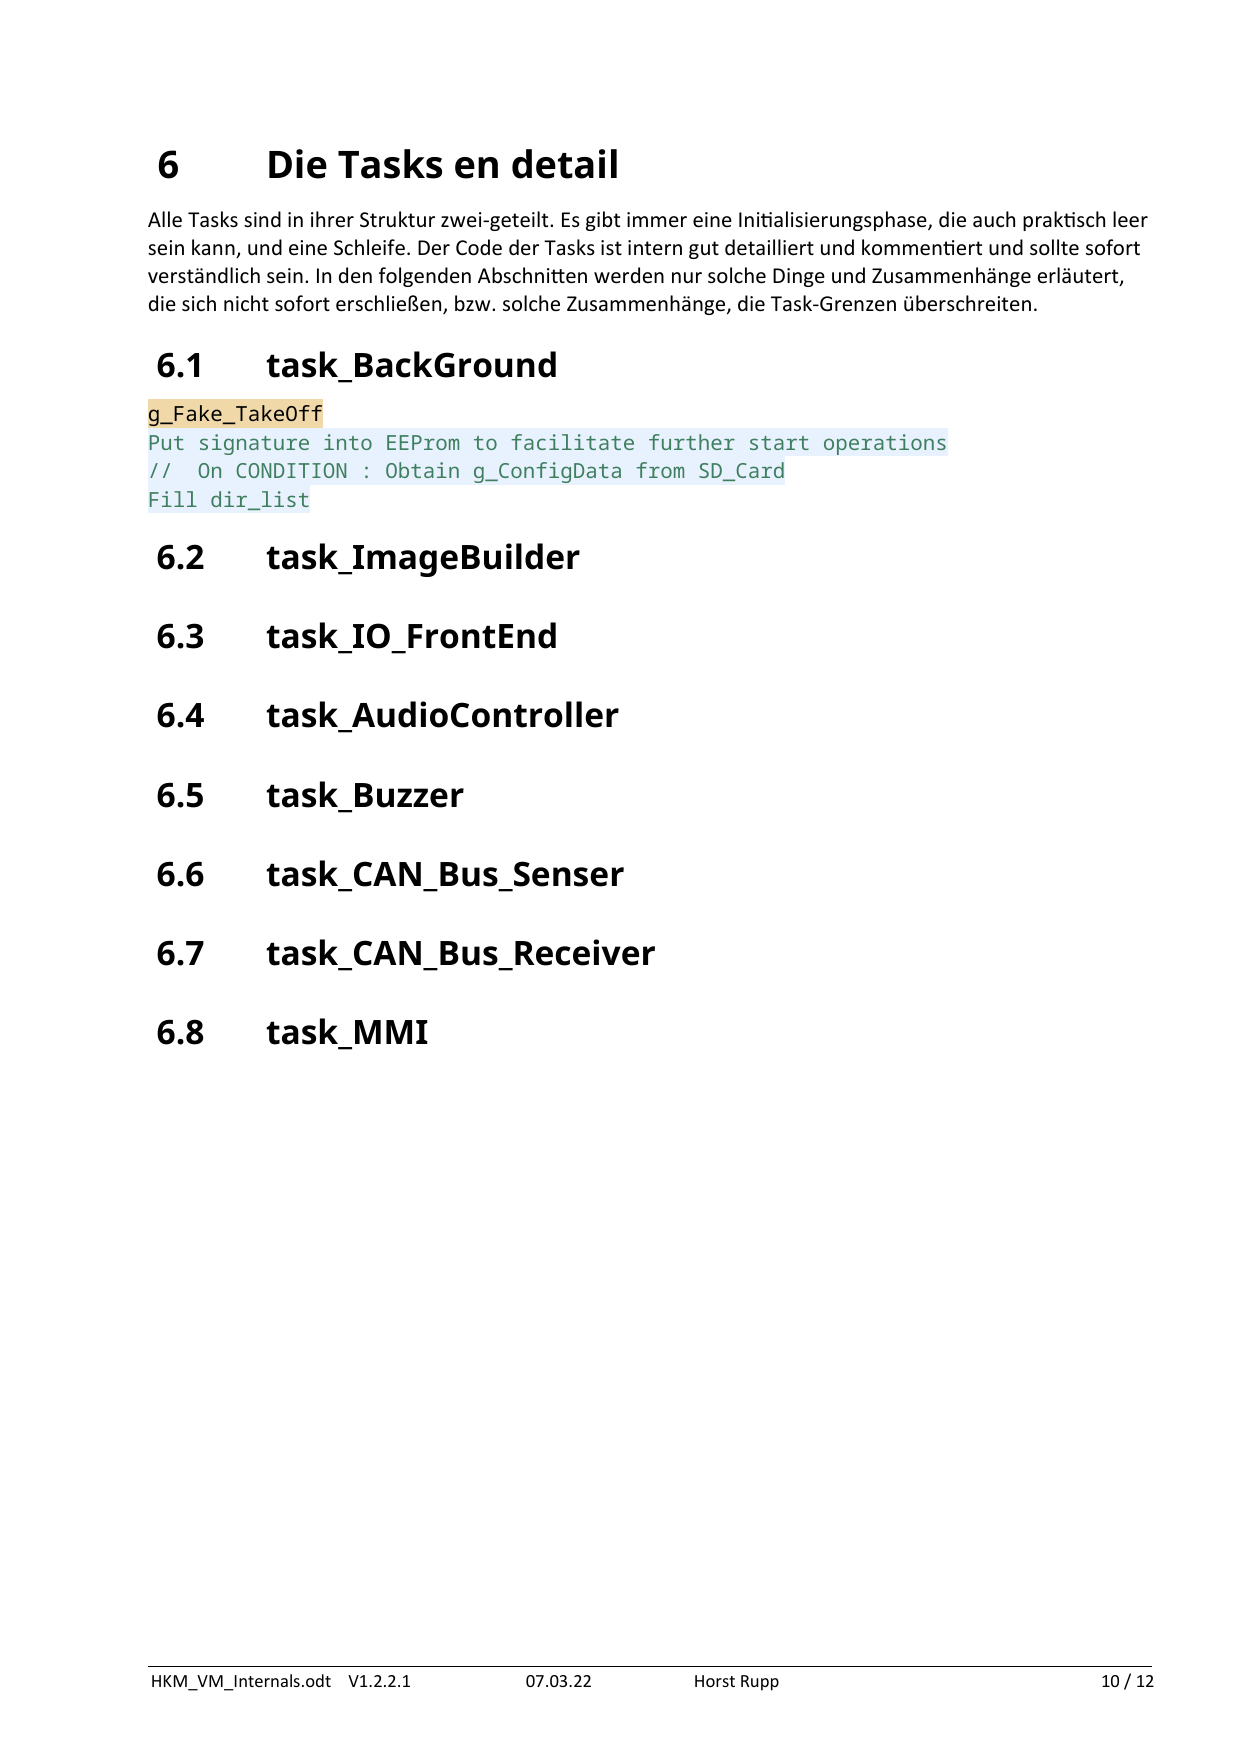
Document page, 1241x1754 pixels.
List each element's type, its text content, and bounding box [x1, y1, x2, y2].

subtitle task_Buzzer [148, 771, 1152, 817]
text Fill dir_list [148, 485, 1140, 513]
subtitle task_IO_FrontEnd [148, 613, 1152, 659]
subtitle task_AudioController [148, 692, 1152, 738]
text // On CONDITION : Obtain g_ConfigData from SD_Card [148, 456, 1140, 485]
text g_Fake_TakeOff [148, 399, 1140, 428]
subtitle task_BackGround [148, 341, 1152, 387]
subtitle task_CAN_Bus_Receiver [148, 929, 1152, 975]
subtitle Die Tasks en detail [148, 138, 1128, 190]
text Alle Tasks sind in ihrer Struktur zwei-geteilt. Es gibt immer eine Initialisierungsphase, die auch praktisch leer sein kann, und eine Schleife. Der Code der Tasks ist intern gut detailliert und kommentiert und sollte sofort verständlich sein. In den folgenden Abschnitten werden nur solche Dinge und Zusammenhänge erläutert, die sich nicht sofort erschließen, bzw. solche Zusammenhänge, die Task-Grenzen überschreiten. [148, 205, 1152, 317]
subtitle task_ImageBuilder [148, 534, 1152, 580]
subtitle task_CAN_Bus_Senser [148, 850, 1152, 896]
subtitle task_MMI [148, 1008, 1152, 1054]
text Put signature into EEProm to facilitate further start operations [148, 428, 1140, 456]
